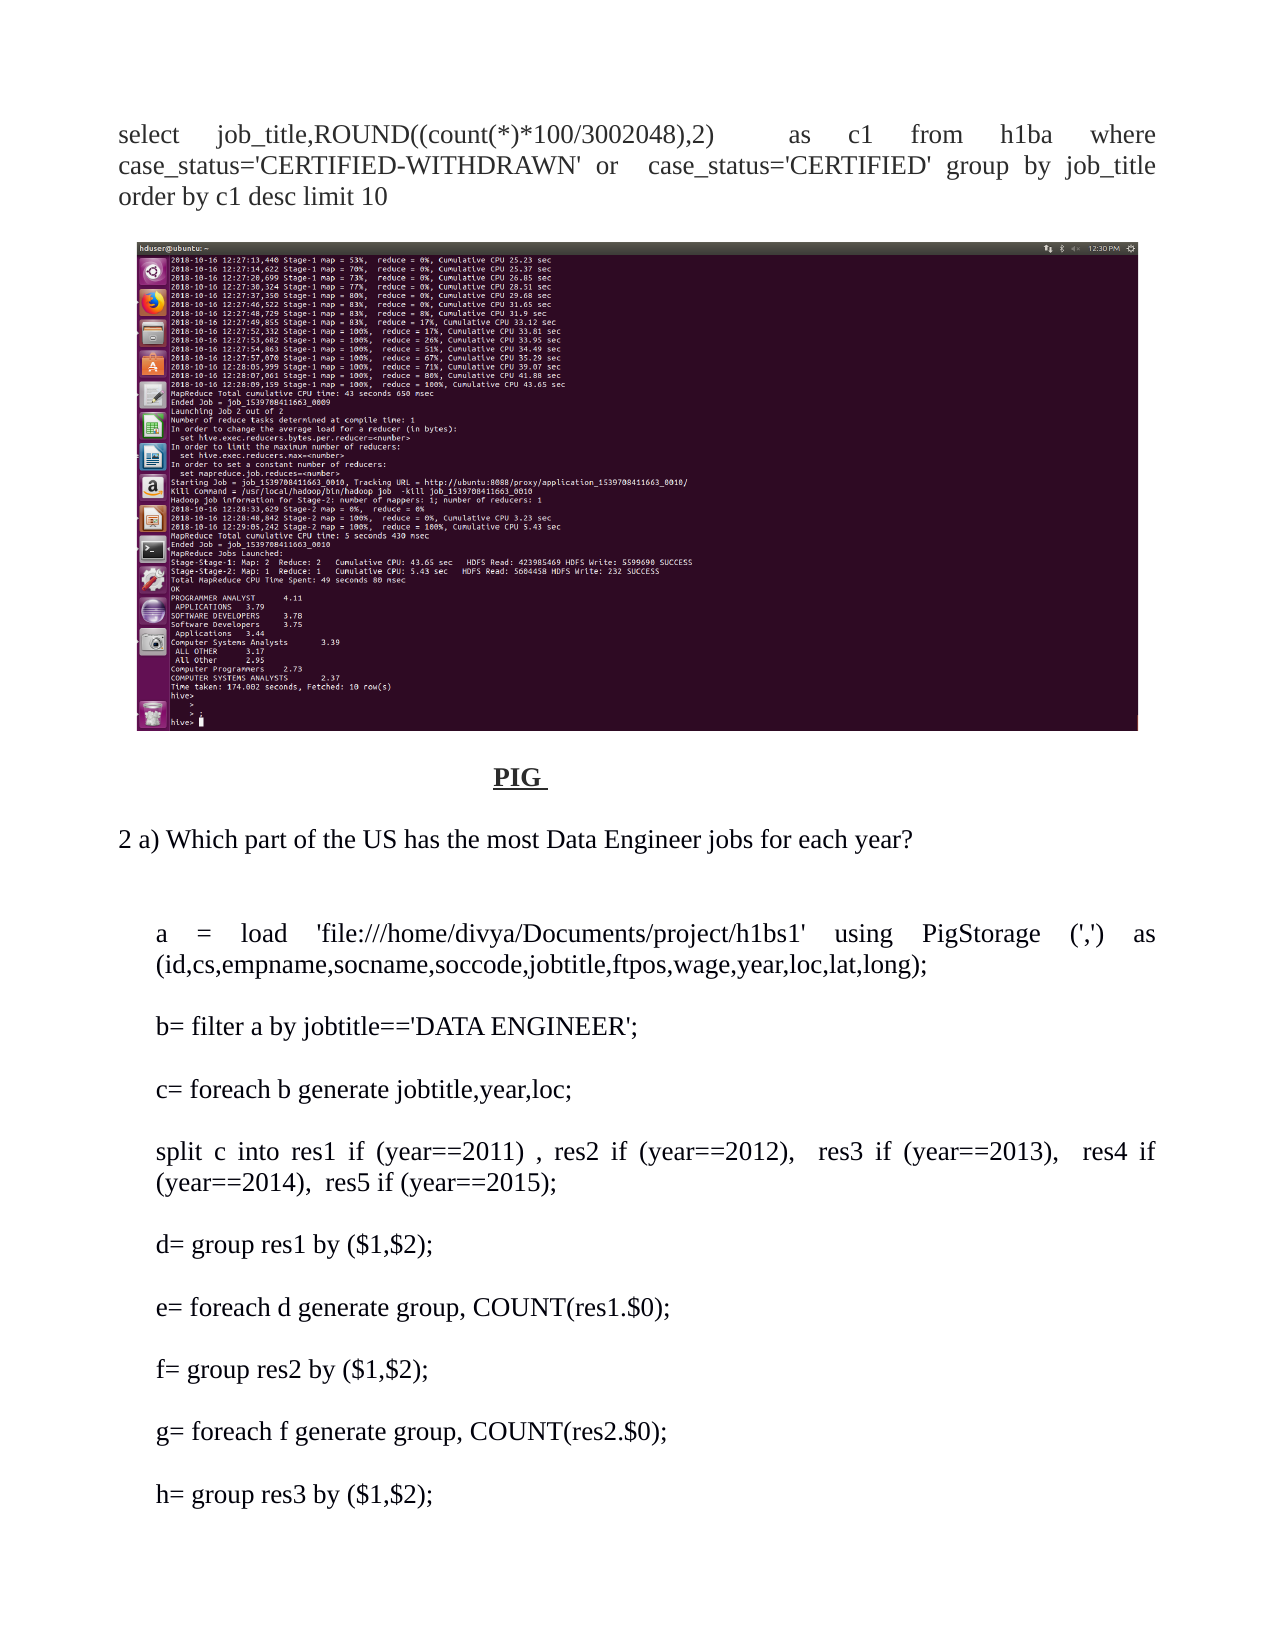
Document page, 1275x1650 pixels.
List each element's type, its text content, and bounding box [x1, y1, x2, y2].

picture [136, 242, 1139, 731]
text d= group res1 by ($1,$2); [156, 1228, 1157, 1260]
text 2 a) Which part of the US has the most Data Engineer jobs for each year? [118, 824, 1157, 855]
text b= filter a by jobtitle=='DATA ENGINEER'; [156, 1011, 1157, 1042]
text e= foreach d generate group, COUNT(res1.$0); [156, 1291, 1157, 1322]
text select job_title,ROUND((count(*)*100/3002048),2) as c1 from h1ba where case_status='CERTIFIED-WITHDRAWN' or case_status='CERTIFIED' group by job_title order by c1 desc limit 10 [118, 118, 1157, 212]
text a = load 'file:///home/divya/Documents/project/h1bs1' using PigStorage (',') as (id,cs,empname,socname,soccode,jobtitle,ftpos,wage,year,loc,lat,long); [156, 917, 1157, 979]
text h= group res3 by ($1,$2); [156, 1478, 1157, 1509]
text split c into res1 if (year==2011) , res2 if (year==2012), res3 if (year==2013), res4 if (year==2014), res5 if (year==2015); [156, 1135, 1157, 1197]
text PIG [156, 761, 1157, 792]
text f= group res2 by ($1,$2); [156, 1353, 1157, 1384]
text g= foreach f generate group, COUNT(res2.$0); [156, 1415, 1157, 1447]
text c= foreach b generate jobtitle,year,loc; [156, 1073, 1157, 1104]
